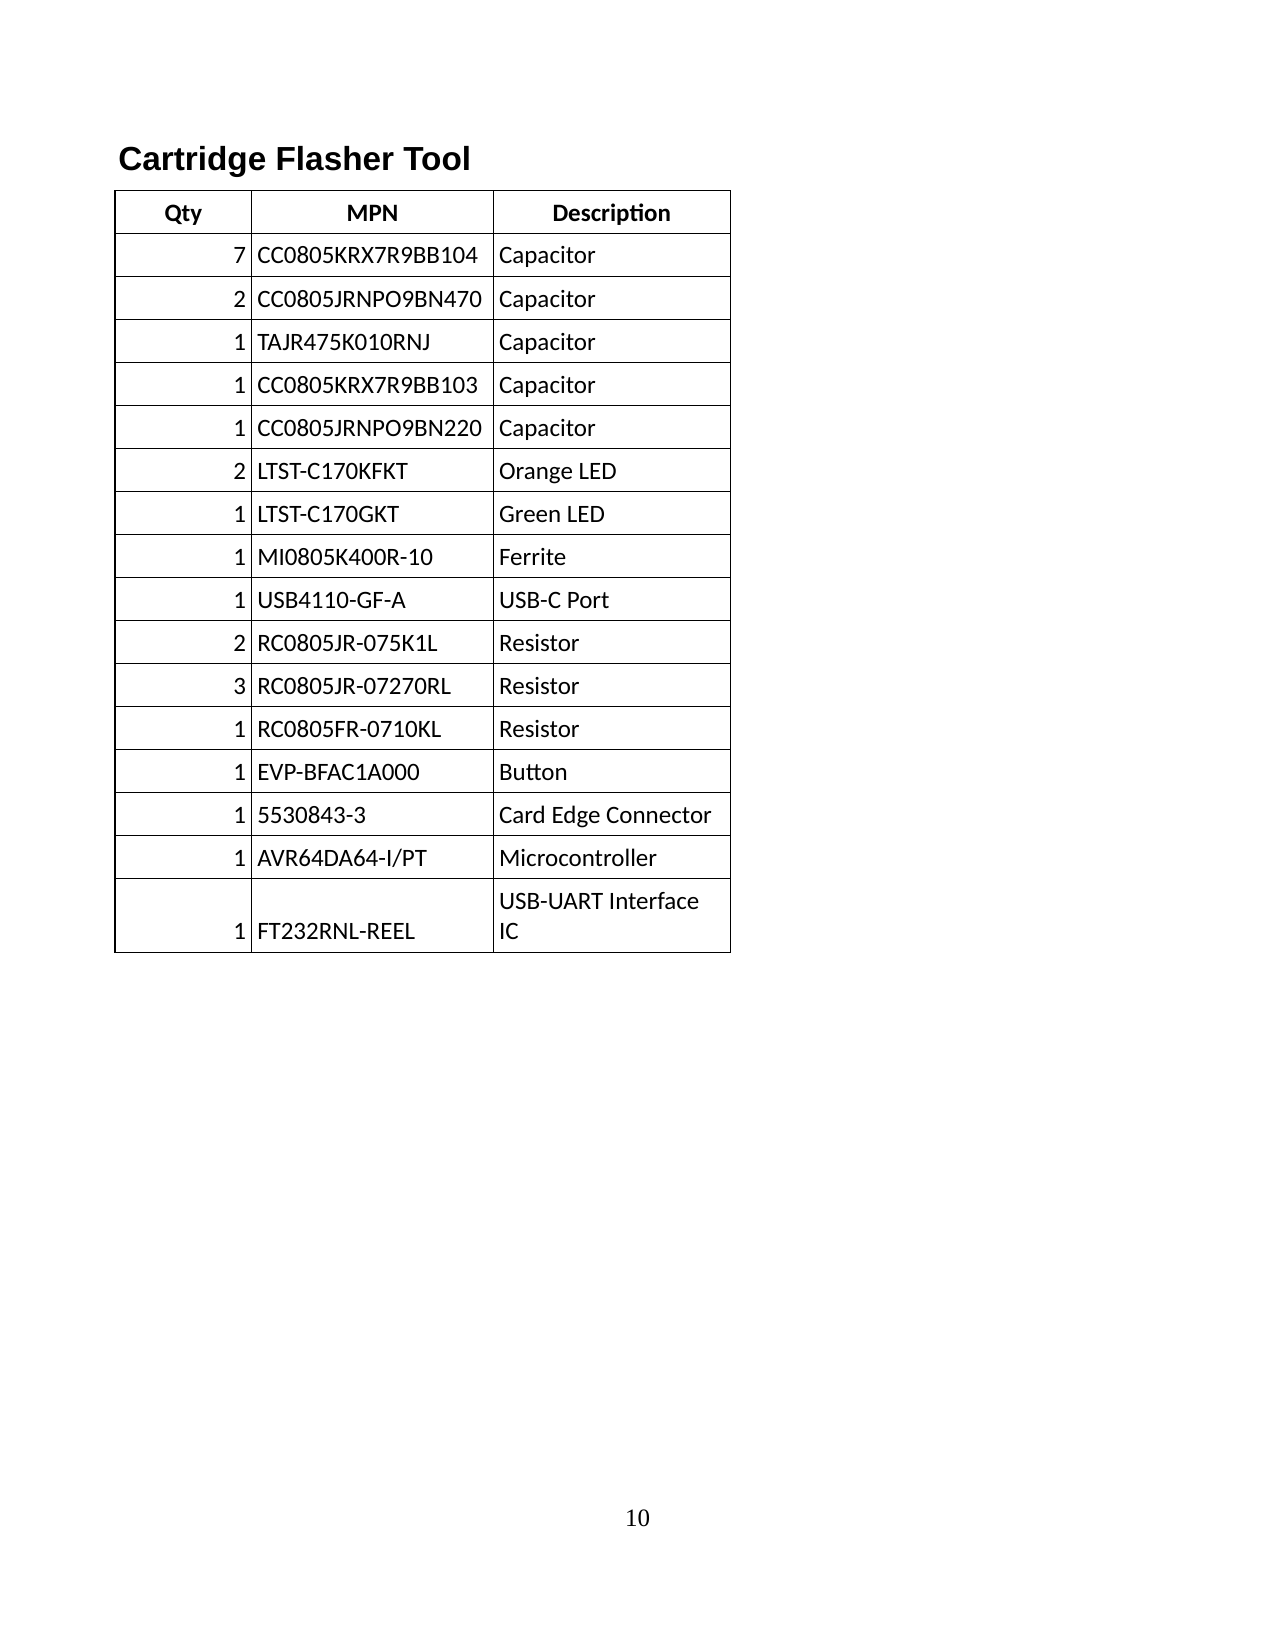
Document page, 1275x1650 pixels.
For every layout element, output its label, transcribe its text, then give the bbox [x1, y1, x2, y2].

table_cell TAJR475K010RNJ [252, 320, 493, 362]
table_cell 5530843-3 [252, 793, 493, 835]
table_cell EVP-BFAC1A000 [252, 750, 493, 792]
table_cell Resistor [494, 707, 730, 749]
table_header Qty [116, 191, 251, 233]
table_cell CC0805JRNPO9BN220 [252, 406, 493, 448]
table_cell CC0805JRNPO9BN470 [252, 277, 493, 319]
table_cell Capacitor [494, 277, 730, 319]
table_cell Capacitor [494, 406, 730, 448]
table_cell USB-UART Interface IC [494, 879, 730, 952]
table_cell CC0805KRX7R9BB104 [252, 234, 493, 276]
table_cell 1 [116, 535, 251, 577]
table_cell RC0805FR-0710KL [252, 707, 493, 749]
table_cell 1 [116, 363, 251, 405]
table_cell 1 [116, 793, 251, 835]
table_cell Card Edge Connector [494, 793, 730, 835]
table_cell Orange LED [494, 449, 730, 491]
table_cell 1 [116, 492, 251, 534]
table_cell 1 [116, 578, 251, 620]
table_header Description [494, 191, 730, 233]
table_cell AVR64DA64-I/PT [252, 836, 493, 878]
table_cell USB4110-GF-A [252, 578, 493, 620]
table_cell Capacitor [494, 363, 730, 405]
table_cell Button [494, 750, 730, 792]
table_cell 1 [116, 836, 251, 878]
table_cell Resistor [494, 664, 730, 706]
table_cell 7 [116, 234, 251, 276]
table_cell Green LED [494, 492, 730, 534]
table_cell 2 [116, 621, 251, 663]
table_cell 1 [116, 406, 251, 448]
table_cell 1 [116, 750, 251, 792]
table_cell MI0805K400R-10 [252, 535, 493, 577]
table_cell Capacitor [494, 234, 730, 276]
table_cell 2 [116, 449, 251, 491]
table_cell 1 [116, 879, 251, 952]
table_cell LTST-C170GKT [252, 492, 493, 534]
table_cell 1 [116, 707, 251, 749]
table_cell Resistor [494, 621, 730, 663]
table_cell USB-C Port [494, 578, 730, 620]
table_header MPN [252, 191, 493, 233]
table_cell RC0805JR-07270RL [252, 664, 493, 706]
table_cell RC0805JR-075K1L [252, 621, 493, 663]
table_cell Ferrite [494, 535, 730, 577]
table_cell 3 [116, 664, 251, 706]
table_cell Capacitor [494, 320, 730, 362]
table_cell FT232RNL-REEL [252, 879, 493, 952]
table_cell CC0805KRX7R9BB103 [252, 363, 493, 405]
subtitle Cartridge Flasher Tool [118, 139, 1157, 177]
table_cell LTST-C170KFKT [252, 449, 493, 491]
table_cell 1 [116, 320, 251, 362]
table_cell Microcontroller [494, 836, 730, 878]
table_cell 2 [116, 277, 251, 319]
